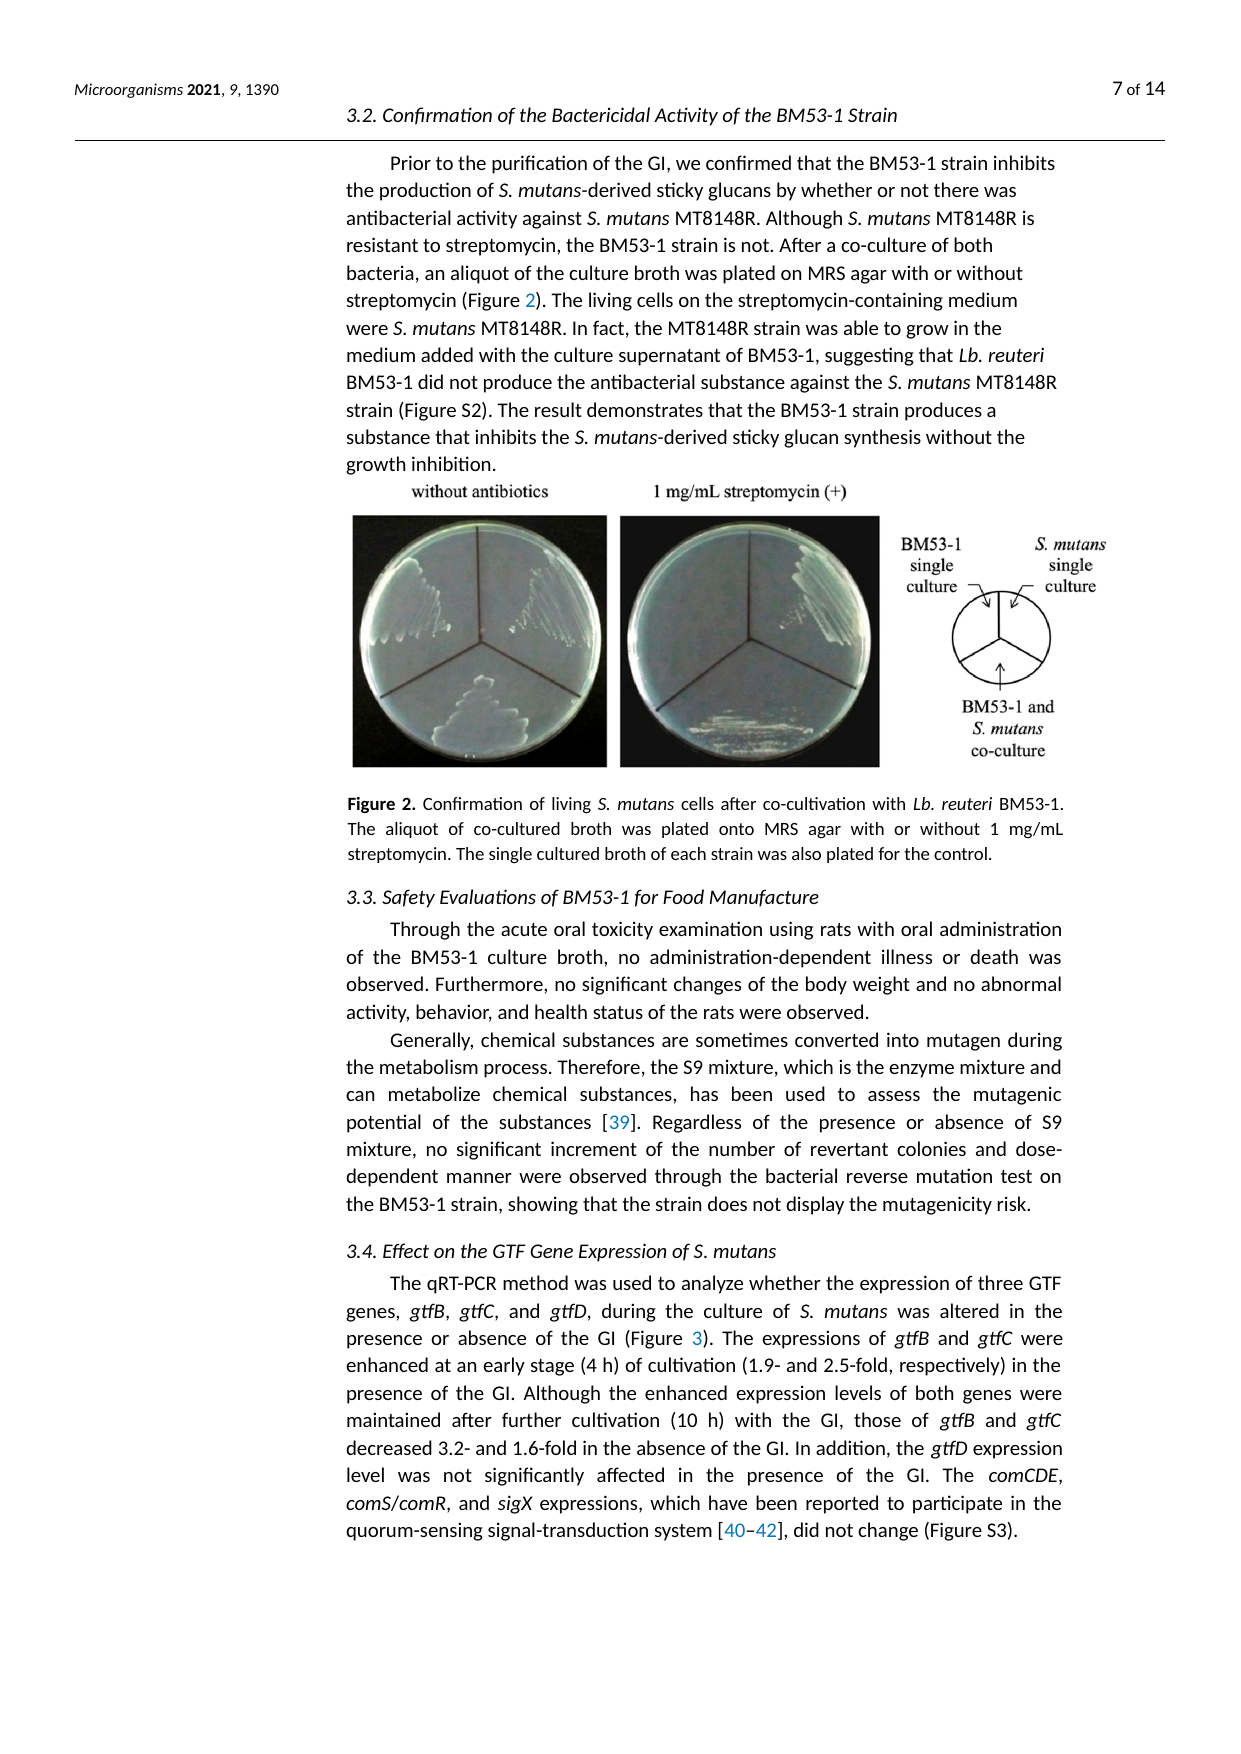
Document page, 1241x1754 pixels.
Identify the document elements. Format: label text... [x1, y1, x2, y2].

subtitle 3.4. Effect on the GTF Gene Expression of S. mutans [346, 1238, 1064, 1263]
subtitle 3.3. Safety Evaluations of BM53-1 for Food Manufacture [346, 884, 1064, 910]
text The qRT-PCR method was used to analyze whether the expression of three GTF genes, gtfB, gtfC, and gtfD, during the culture of S. mutans was altered in the presence or absence of the GI (Figure 3). The expressions of gtfB and gtfC were enhanced at an early stage (4 h) of cultivation (1.9- and 2.5-fold, respectively) in the presence of the GI. Although the enhanced expression levels of both genes were maintained after further cultivation (10 h) with the GI, those of gtfB and gtfC decreased 3.2- and 1.6-fold in the absence of the GI. In addition, the gtfD expression level was not significantly affected in the presence of the GI. The comCDE, comS/comR, and sigX expressions, which have been reported to participate in the quorum-sensing signal-transduction system [40–42], did not change (Figure S3). [346, 1271, 1063, 1542]
text Figure 2. Confirmation of living S. mutans cells after co-cultivation with Lb. reuteri BM53-1. The aliquot of co-cultured broth was plated onto MRS agar with or without 1 mg/mL streptomycin. The single cultured broth of each strain was also plated for the control. [347, 792, 1064, 865]
text Generally, chemical substances are sometimes converted into mutagen during the metabolism process. Therefore, the S9 mixture, which is the enzyme mixture and can metabolize chemical substances, has been used to assess the mutagenic potential of the substances [39]. Regardless of the presence or absence of S9 mixture, no significant increment of the number of revertant colonies and dose-dependent manner were observed through the bacterial reverse mutation test on the BM53-1 strain, showing that the strain does not display the mutagenicity risk. [346, 1027, 1063, 1217]
subtitle 3.2. Confirmation of the Bactericidal Activity of the BM53-1 Strain [346, 102, 1064, 128]
text Through the acute oral toxicity examination using rats with oral administration of the BM53-1 culture broth, no administration-dependent illness or death was observed. Furthermore, no significant changes of the body weight and no abnormal activity, behavior, and health status of the rats were observed. [346, 917, 1063, 1024]
text Prior to the purification of the GI, we confirmed that the BM53-1 strain inhibits the production of S. mutans-derived sticky glucans by whether or not there was antibacterial activity against S. mutans MT8148R. Although S. mutans MT8148R is resistant to streptomycin, the BM53-1 strain is not. After a co-culture of both bacteria, an aliquot of the culture broth was plated on MRS agar with or without streptomycin (Figure 2). The living cells on the streptomycin-containing medium were S. mutans MT8148R. In fact, the MT8148R strain was able to grow in the medium added with the culture supernatant of BM53-1, suggesting that Lb. reuteri BM53-1 did not produce the antibacterial substance against the S. mutans MT8148R strain (Figure S2). The result demonstrates that the BM53-1 strain produces a substance that inhibits the S. mutans-derived sticky glucan synthesis without the growth inhibition. [346, 135, 1064, 477]
picture [347, 479, 1112, 772]
